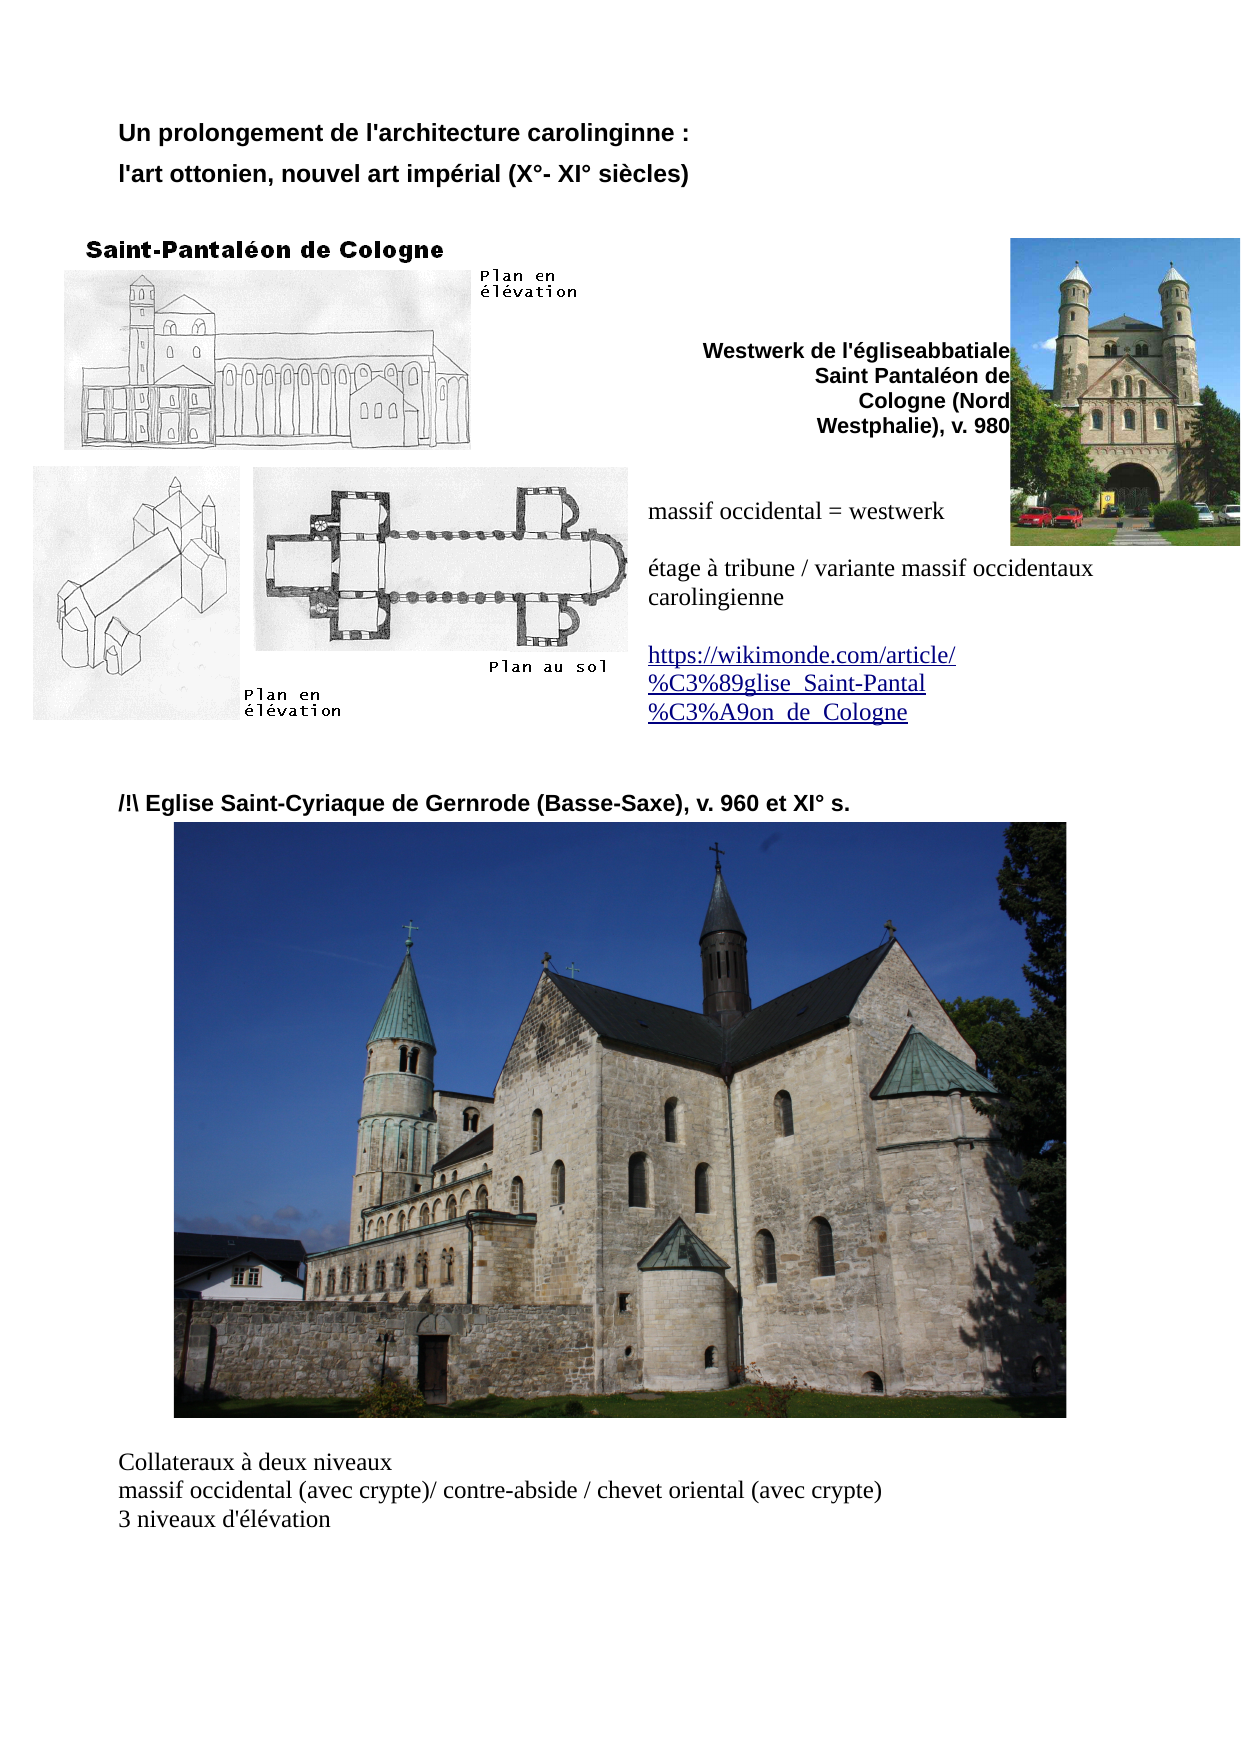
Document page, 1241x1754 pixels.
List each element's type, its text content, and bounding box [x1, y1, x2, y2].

text 3 niveaux d'élévation [118, 1504, 1122, 1533]
text étage à tribune / variante massif occidentaux carolingienne [648, 553, 1122, 611]
picture [1010, 238, 1241, 546]
subtitle Westwerk de l'égliseabbatiale Saint Pantaléon de Cologne (Nord Westphalie), v. 980 [648, 338, 1010, 438]
subtitle /!\ Eglise Saint-Cyriaque de Gernrode (Basse-Saxe), v. 960 et XI° s. [118, 790, 1122, 817]
text https://wikimonde.com/article/%C3%89glise_Saint-Pantal%C3%A9on_de_Cologne [648, 640, 1122, 726]
picture [173, 822, 1067, 1418]
text massif occidental = westwerk [648, 496, 1010, 525]
picture [16, 224, 648, 737]
subtitle l'art ottonien, nouvel art impérial (X°- XI° siècles) [118, 159, 1122, 188]
text massif occidental (avec crypte)/ contre-abside / chevet oriental (avec crypte) [118, 1475, 1122, 1504]
text Collateraux à deux niveaux [118, 1447, 1122, 1475]
subtitle Un prolongement de l'architecture carolinginne : [118, 118, 1122, 147]
